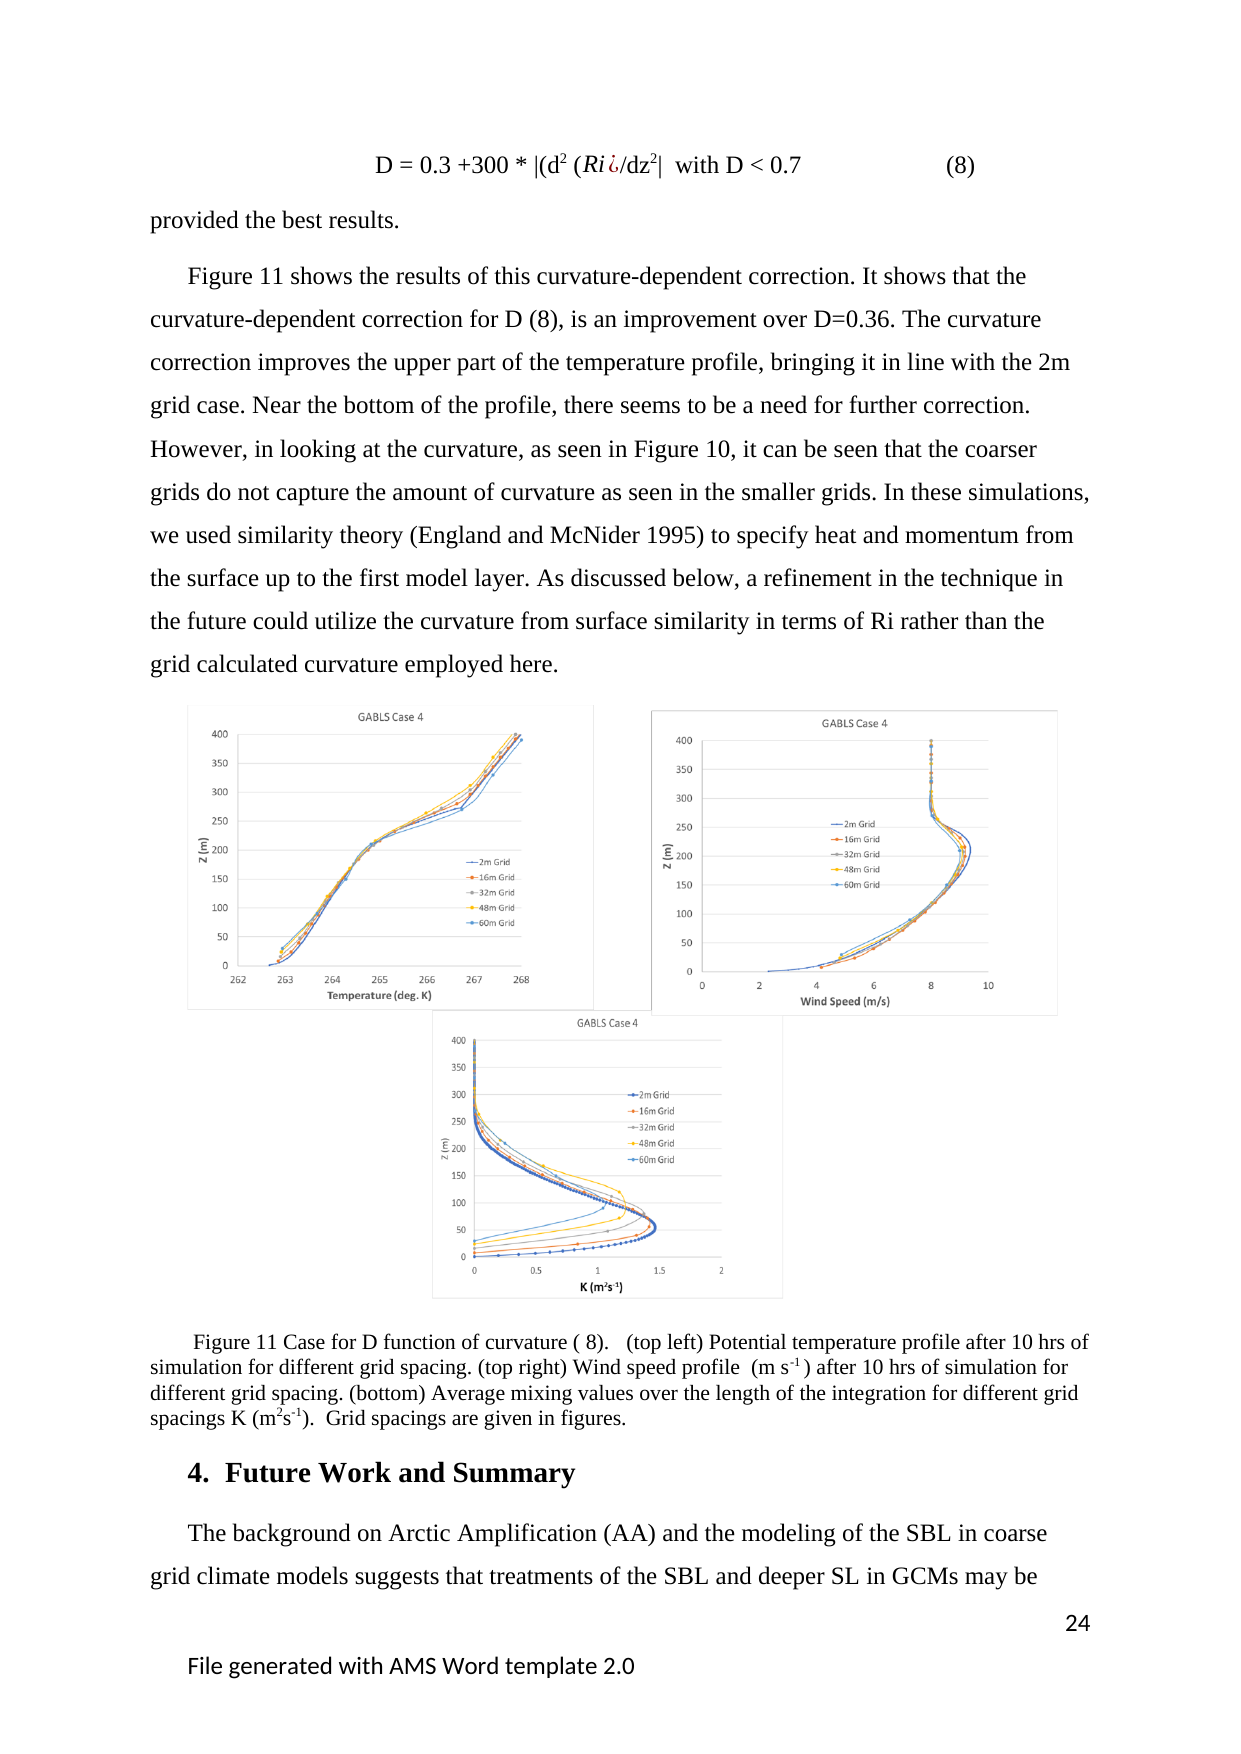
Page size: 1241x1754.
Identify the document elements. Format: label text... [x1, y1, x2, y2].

text The background on Arctic Amplification (AA) and the modeling of the SBL in coarse grid climate models suggests that treatments of the SBL and deeper SL in GCMs may be [150, 1518, 1090, 1590]
text D = 0.3 +300 * |(d2 (/dz2| with D < 0.7 (8) [150, 150, 1090, 179]
picture [187, 705, 1058, 1302]
text Figure 11 Case for D function of curvature ( 8). (top left) Potential temperature profile after 10 hrs of simulation for different grid spacing. (top right) Wind speed profile (m s-1 ) after 10 hrs of simulation for different grid spacing. (bottom) Average mixing values over the length of the integration for different grid spacings K (m2s-1). Grid spacings are given in figures. [150, 1329, 1090, 1430]
text provided the best results. [150, 206, 1090, 234]
list Future Work and Summary [187, 1455, 1090, 1488]
text Figure 11 shows the results of this curvature-dependent correction. It shows that the curvature-dependent correction for D (8), is an improvement over D=0.36. The curvature correction improves the upper part of the temperature profile, bringing it in line with the 2m grid case. Near the bottom of the profile, there seems to be a need for further correction. However, in looking at the curvature, as seen in Figure 10, it can be seen that the coarser grids do not capture the amount of curvature as seen in the smaller grids. In these simulations, we used similarity theory (England and McNider 1995) to specify heat and momentum from the surface up to the first model layer. As discussed below, a refinement in the technique in the future could utilize the curvature from surface similarity in terms of Ri rather than the grid calculated curvature employed here. [150, 261, 1090, 678]
